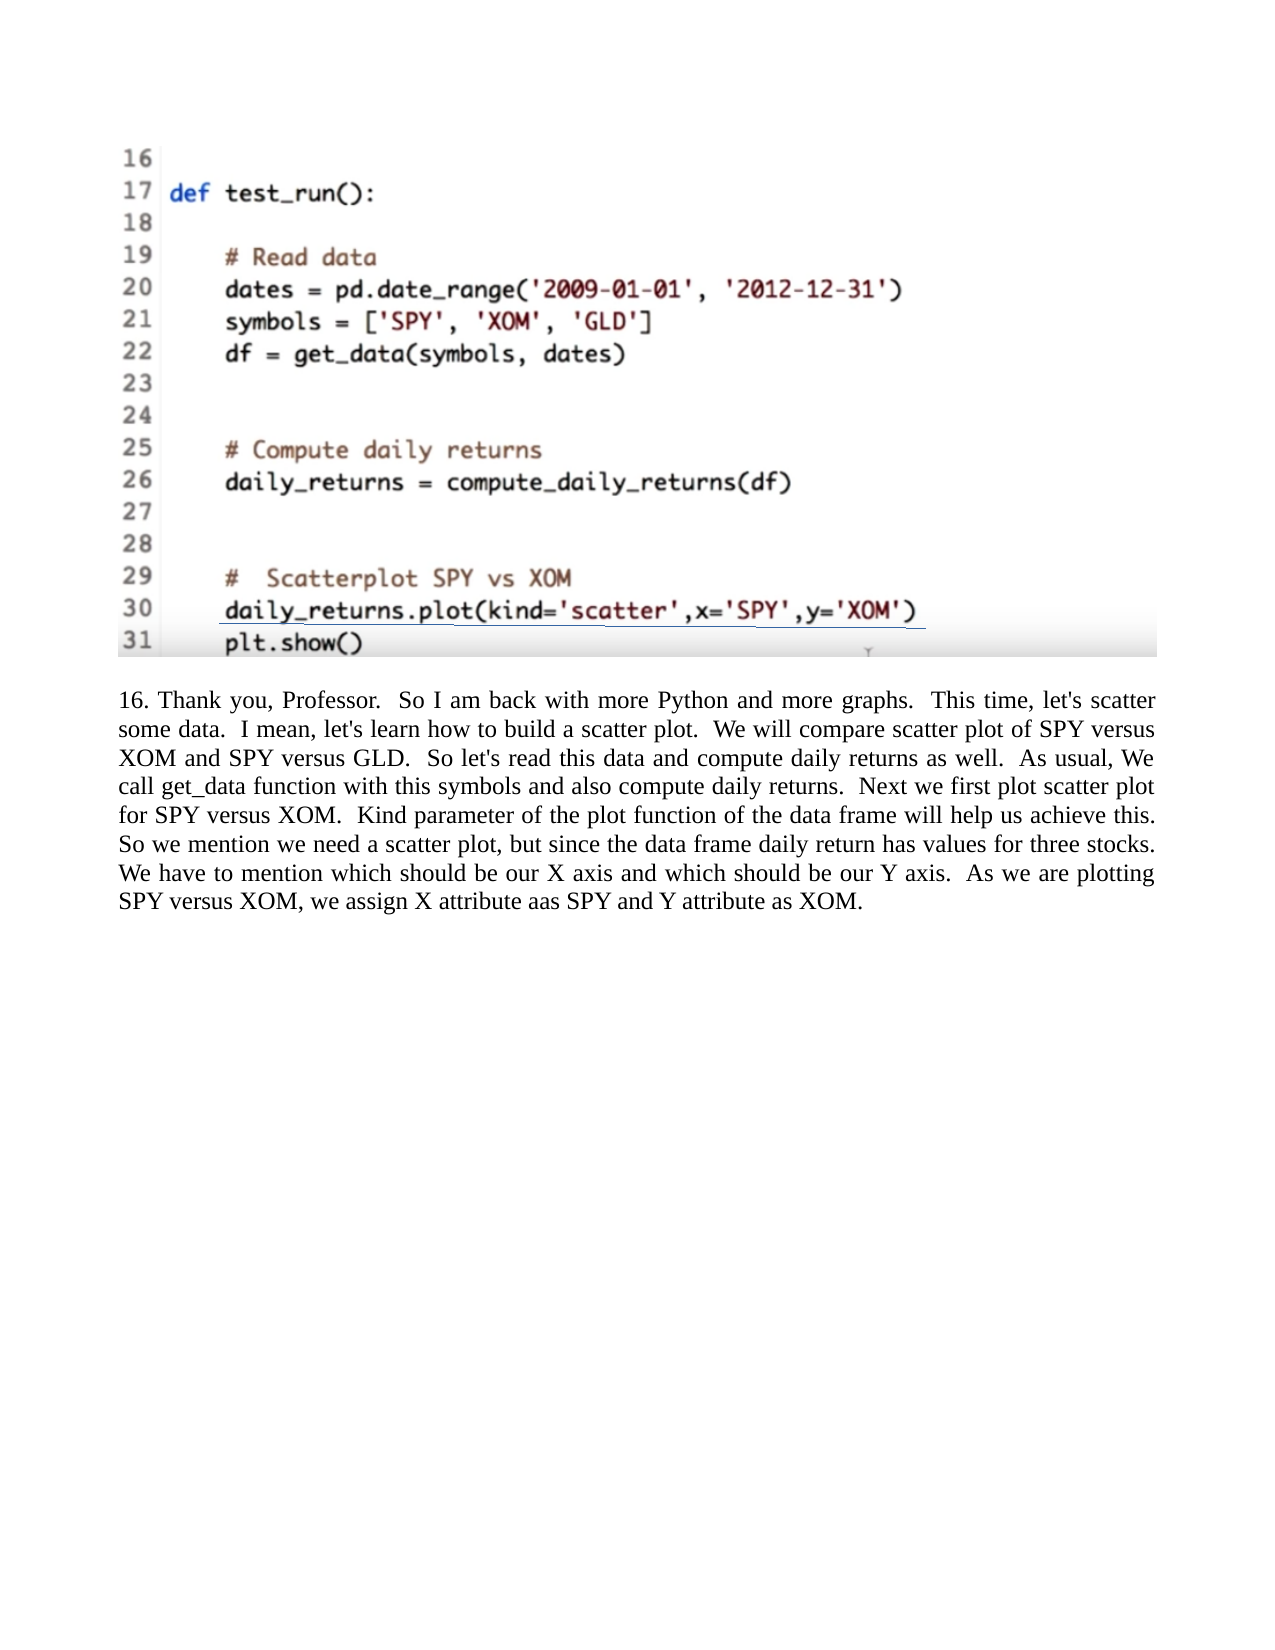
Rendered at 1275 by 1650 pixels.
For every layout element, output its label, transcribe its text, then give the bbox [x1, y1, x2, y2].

text 16. Thank you, Professor. So I am back with more Python and more graphs. This time, let's scatter some data. I mean, let's learn how to build a scatter plot. We will compare scatter plot of SPY versus XOM and SPY versus GLD. So let's read this data and compute daily returns as well. As usual, We call get_data function with this symbols and also compute daily returns. Next we first plot scatter plot for SPY versus XOM. Kind parameter of the plot function of the data frame will help us achieve this. So we mention we need a scatter plot, but since the data frame daily return has values for three stocks. We have to mention which should be our X axis and which should be our Y axis. As we are plotting SPY versus XOM, we assign X attribute aas SPY and Y attribute as XOM. [118, 685, 1157, 915]
picture [118, 146, 1157, 657]
